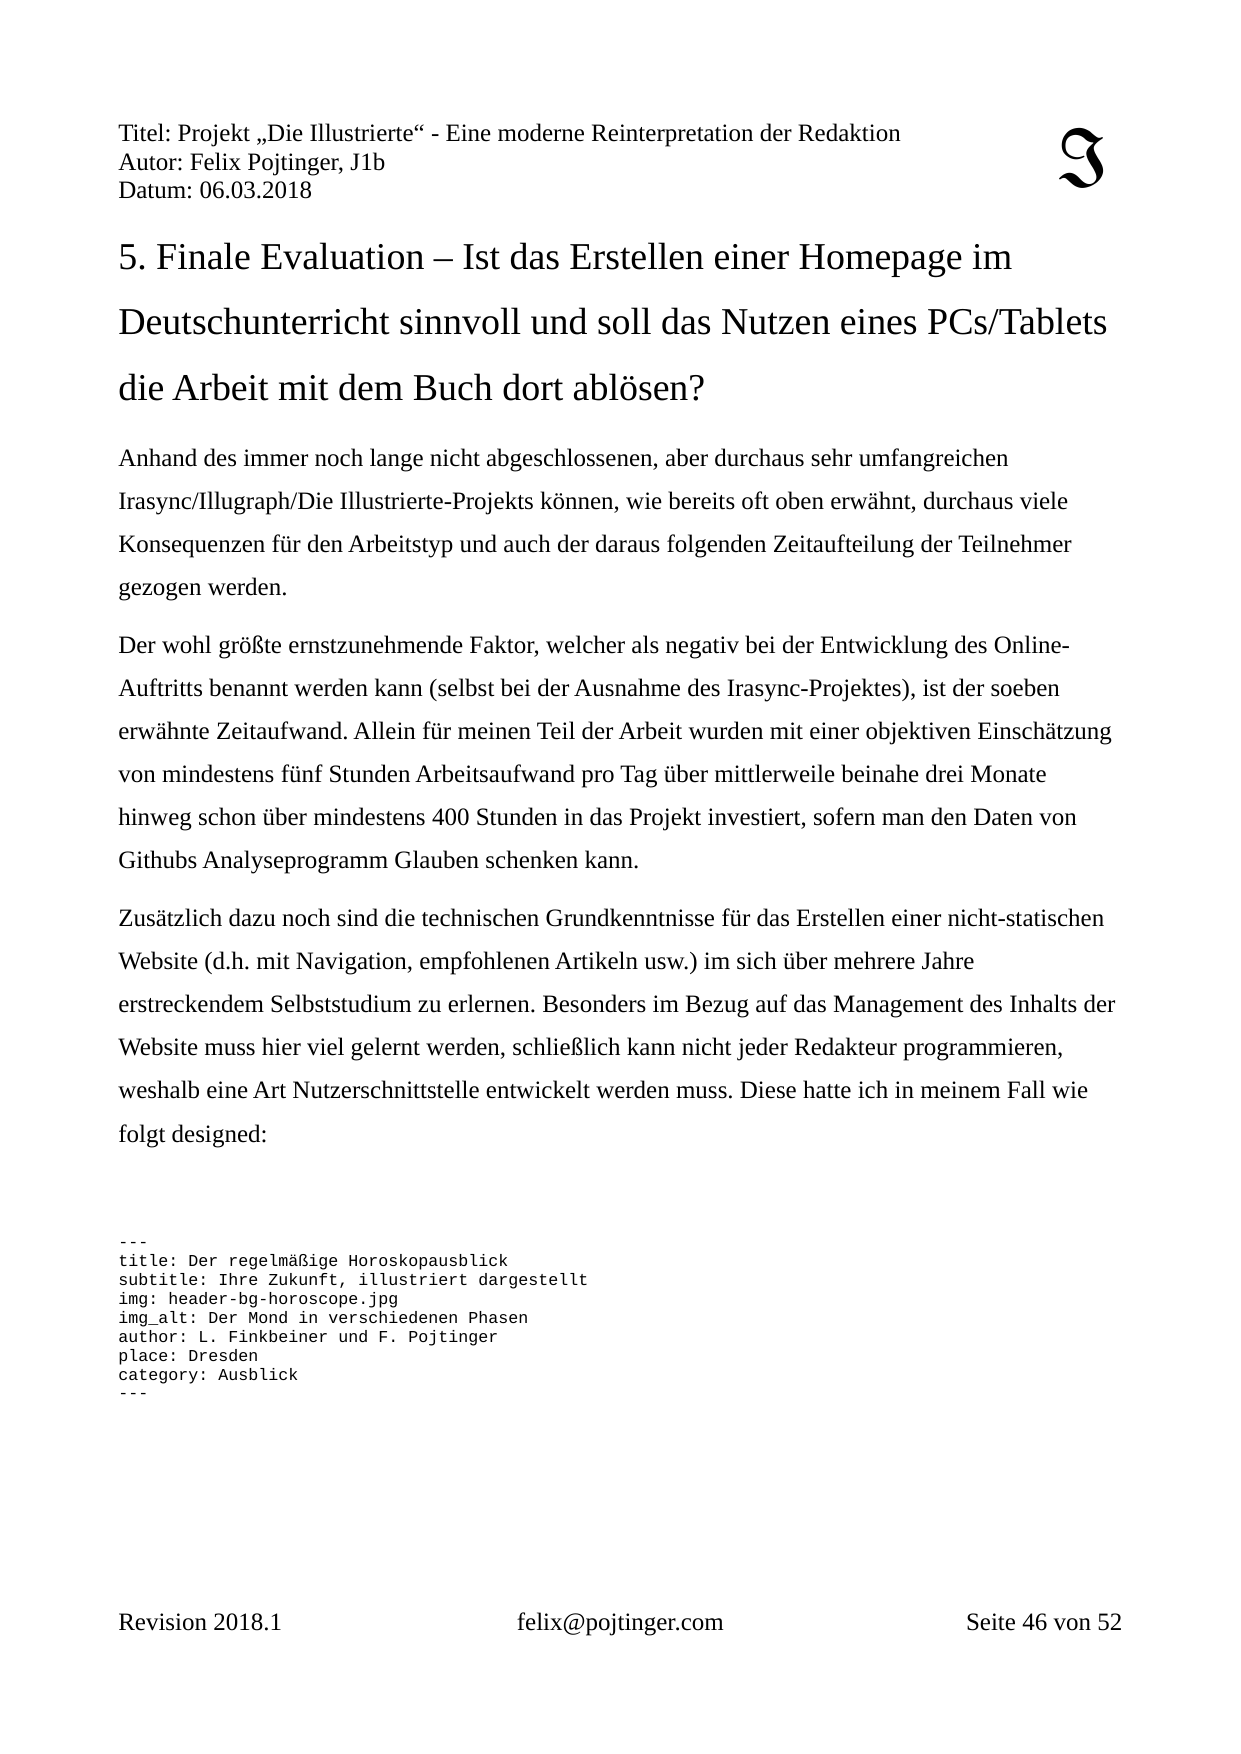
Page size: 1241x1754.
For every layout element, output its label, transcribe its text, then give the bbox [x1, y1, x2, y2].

text place: Dresden [118, 1347, 1122, 1366]
text category: Ausblick [118, 1366, 1122, 1385]
text subtitle: Ihre Zukunft, illustriert dargestellt [118, 1272, 1122, 1291]
text Anhand des immer noch lange nicht abgeschlossenen, aber durchaus sehr umfangreichen Irasync/Illugraph/Die Illustrierte-Projekts können, wie bereits oft oben erwähnt, durchaus viele Konsequenzen für den Arbeitstyp und auch der daraus folgenden Zeitaufteilung der Teilnehmer gezogen werden. [118, 443, 1122, 601]
text img: header-bg-horoscope.jpg [118, 1291, 1122, 1309]
picture [1046, 120, 1120, 194]
text Zusätzlich dazu noch sind die technischen Grundkenntnisse für das Erstellen einer nicht-statischen Website (d.h. mit Navigation, empfohlenen Artikeln usw.) im sich über mehrere Jahre erstreckendem Selbststudium zu erlernen. Besonders im Bezug auf das Management des Inhalts der Website muss hier viel gelernt werden, schließlich kann nicht jeder Redakteur programmieren, weshalb eine Art Nutzerschnittstelle entwickelt werden muss. Diese hatte ich in meinem Fall wie folgt designed: [118, 903, 1122, 1147]
text author: L. Finkbeiner und F. Pojtinger [118, 1328, 1122, 1347]
text --- [118, 1234, 1122, 1253]
text title: Der regelmäßige Horoskopausblick [118, 1253, 1122, 1272]
subtitle 5. Finale Evaluation – Ist das Erstellen einer Homepage im Deutschunterricht sinnvoll und soll das Nutzen eines PCs/Tablets die Arbeit mit dem Buch dort ablösen? [118, 234, 1122, 408]
text img_alt: Der Mond in verschiedenen Phasen [118, 1309, 1122, 1328]
text Der wohl größte ernstzunehmende Faktor, welcher als negativ bei der Entwicklung des Online-Auftritts benannt werden kann (selbst bei der Ausnahme des Irasync-Projektes), ist der soeben erwähnte Zeitaufwand. Allein für meinen Teil der Arbeit wurden mit einer objektiven Einschätzung von mindestens fünf Stunden Arbeitsaufwand pro Tag über mittlerweile beinahe drei Monate hinweg schon über mindestens 400 Stunden in das Projekt investiert, sofern man den Daten von Githubs Analyseprogramm Glauben schenken kann. [118, 630, 1122, 874]
text --- [118, 1385, 1122, 1404]
